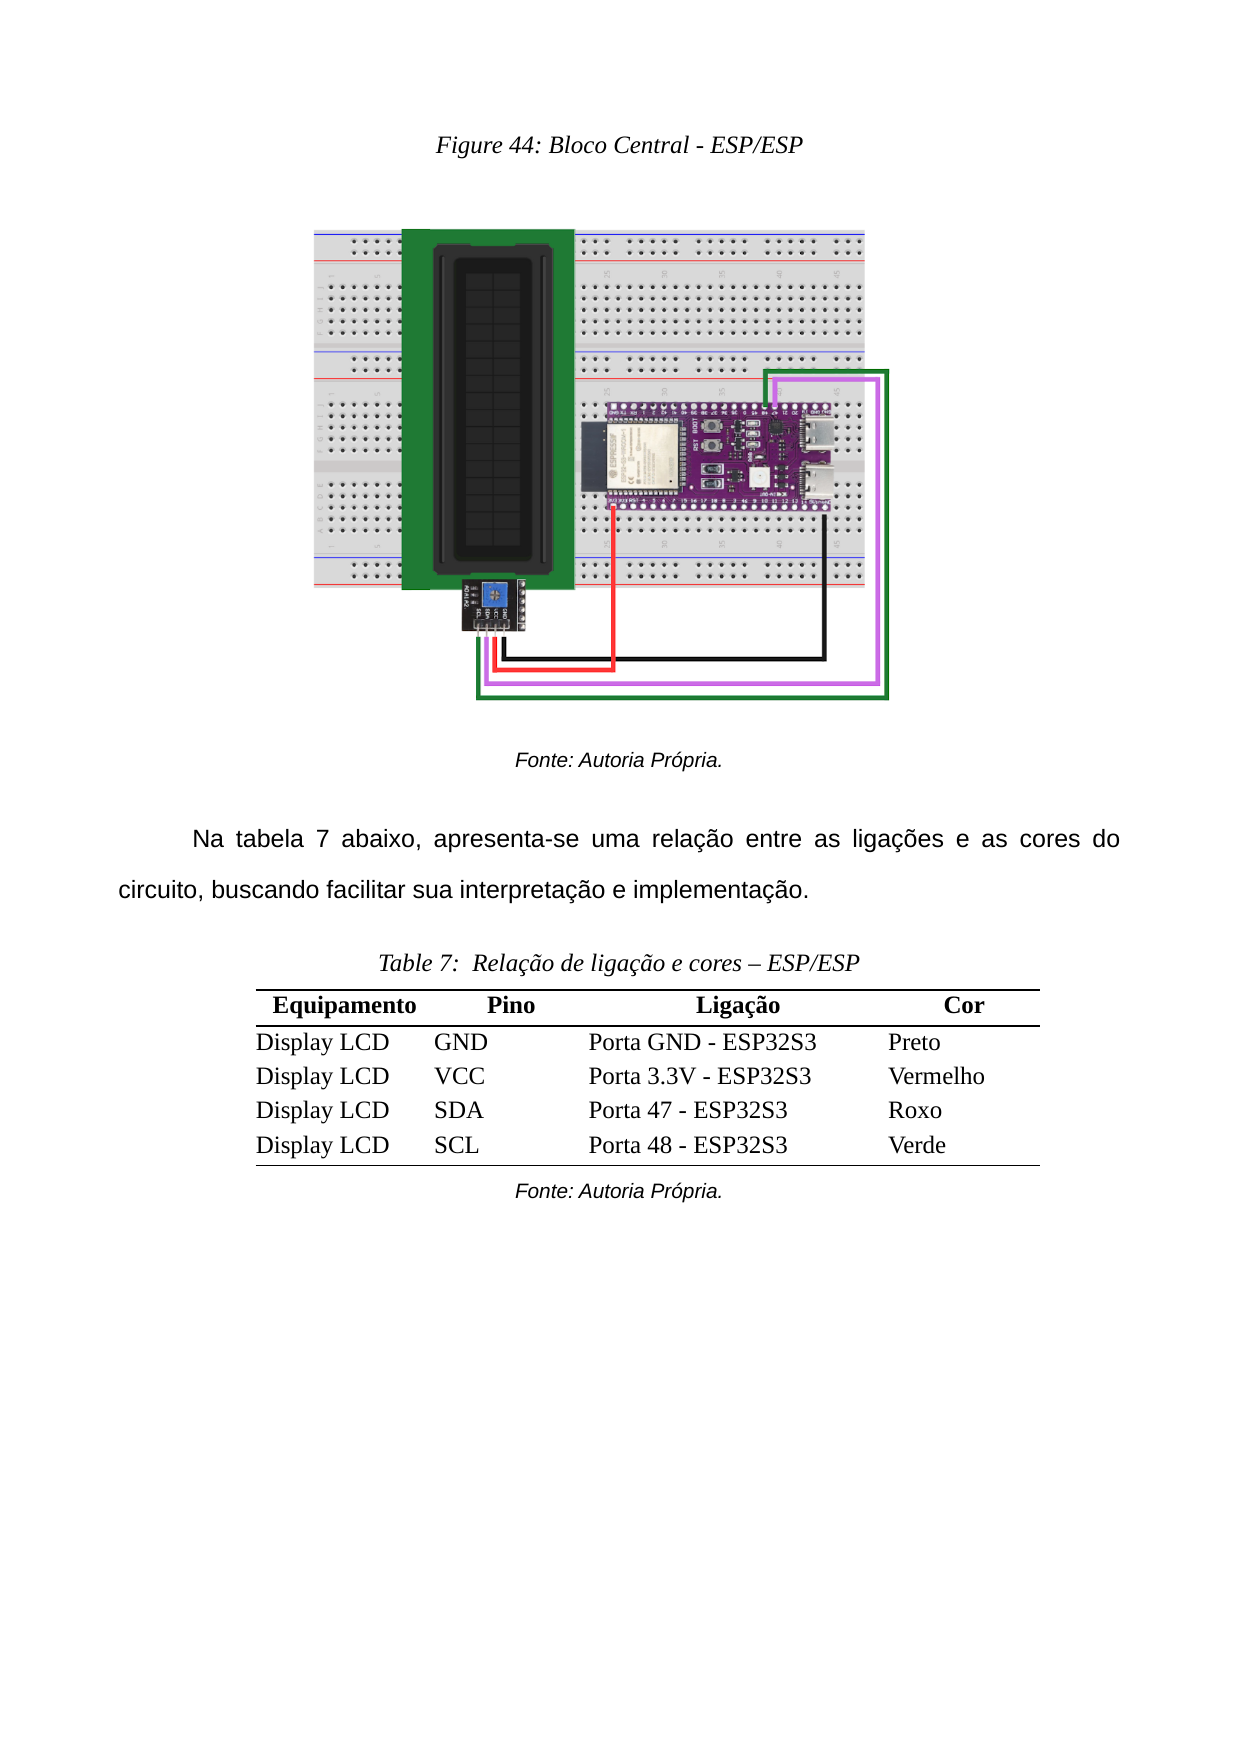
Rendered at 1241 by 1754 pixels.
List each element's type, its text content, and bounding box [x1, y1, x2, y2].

text Table 7: Relação de ligação e cores – ESP/ESP [118, 948, 1122, 977]
table_cell Porta GND - ESP32S3 [588, 1027, 888, 1061]
table_cell SCL [434, 1130, 588, 1164]
table_cell Roxo [888, 1096, 1040, 1130]
text Figure 44: Bloco Central - ESP/ESP [118, 131, 1123, 159]
table_cell Display LCD [256, 1096, 434, 1130]
table_cell Display LCD [256, 1027, 434, 1061]
table_cell GND [434, 1027, 588, 1061]
table_cell Porta 47 - ESP32S3 [588, 1096, 888, 1130]
table_cell Preto [888, 1027, 1040, 1061]
table_cell Porta 3.3V - ESP32S3 [588, 1061, 888, 1096]
table_cell Display LCD [256, 1130, 434, 1164]
table_cell Vermelho [888, 1061, 1040, 1096]
table_cell Display LCD [256, 1061, 434, 1096]
picture [118, 159, 1123, 714]
table_header Cor [888, 991, 1040, 1025]
table_header Ligação [588, 991, 888, 1025]
text Na tabela 7 abaixo, apresenta-se uma relação entre as ligações e as cores do circuito, buscando facilitar sua interpretação e implementação. [118, 824, 1122, 904]
text Fonte: Autoria Própria. [118, 714, 1123, 772]
text [118, 118, 1123, 131]
table_cell SDA [434, 1096, 588, 1130]
text Fonte: Autoria Própria. [118, 1179, 1122, 1203]
table_cell VCC [434, 1061, 588, 1096]
table_cell Verde [888, 1130, 1040, 1164]
table_header Equipamento [256, 991, 434, 1025]
table_cell Porta 48 - ESP32S3 [588, 1130, 888, 1164]
table_header Pino [434, 991, 588, 1025]
